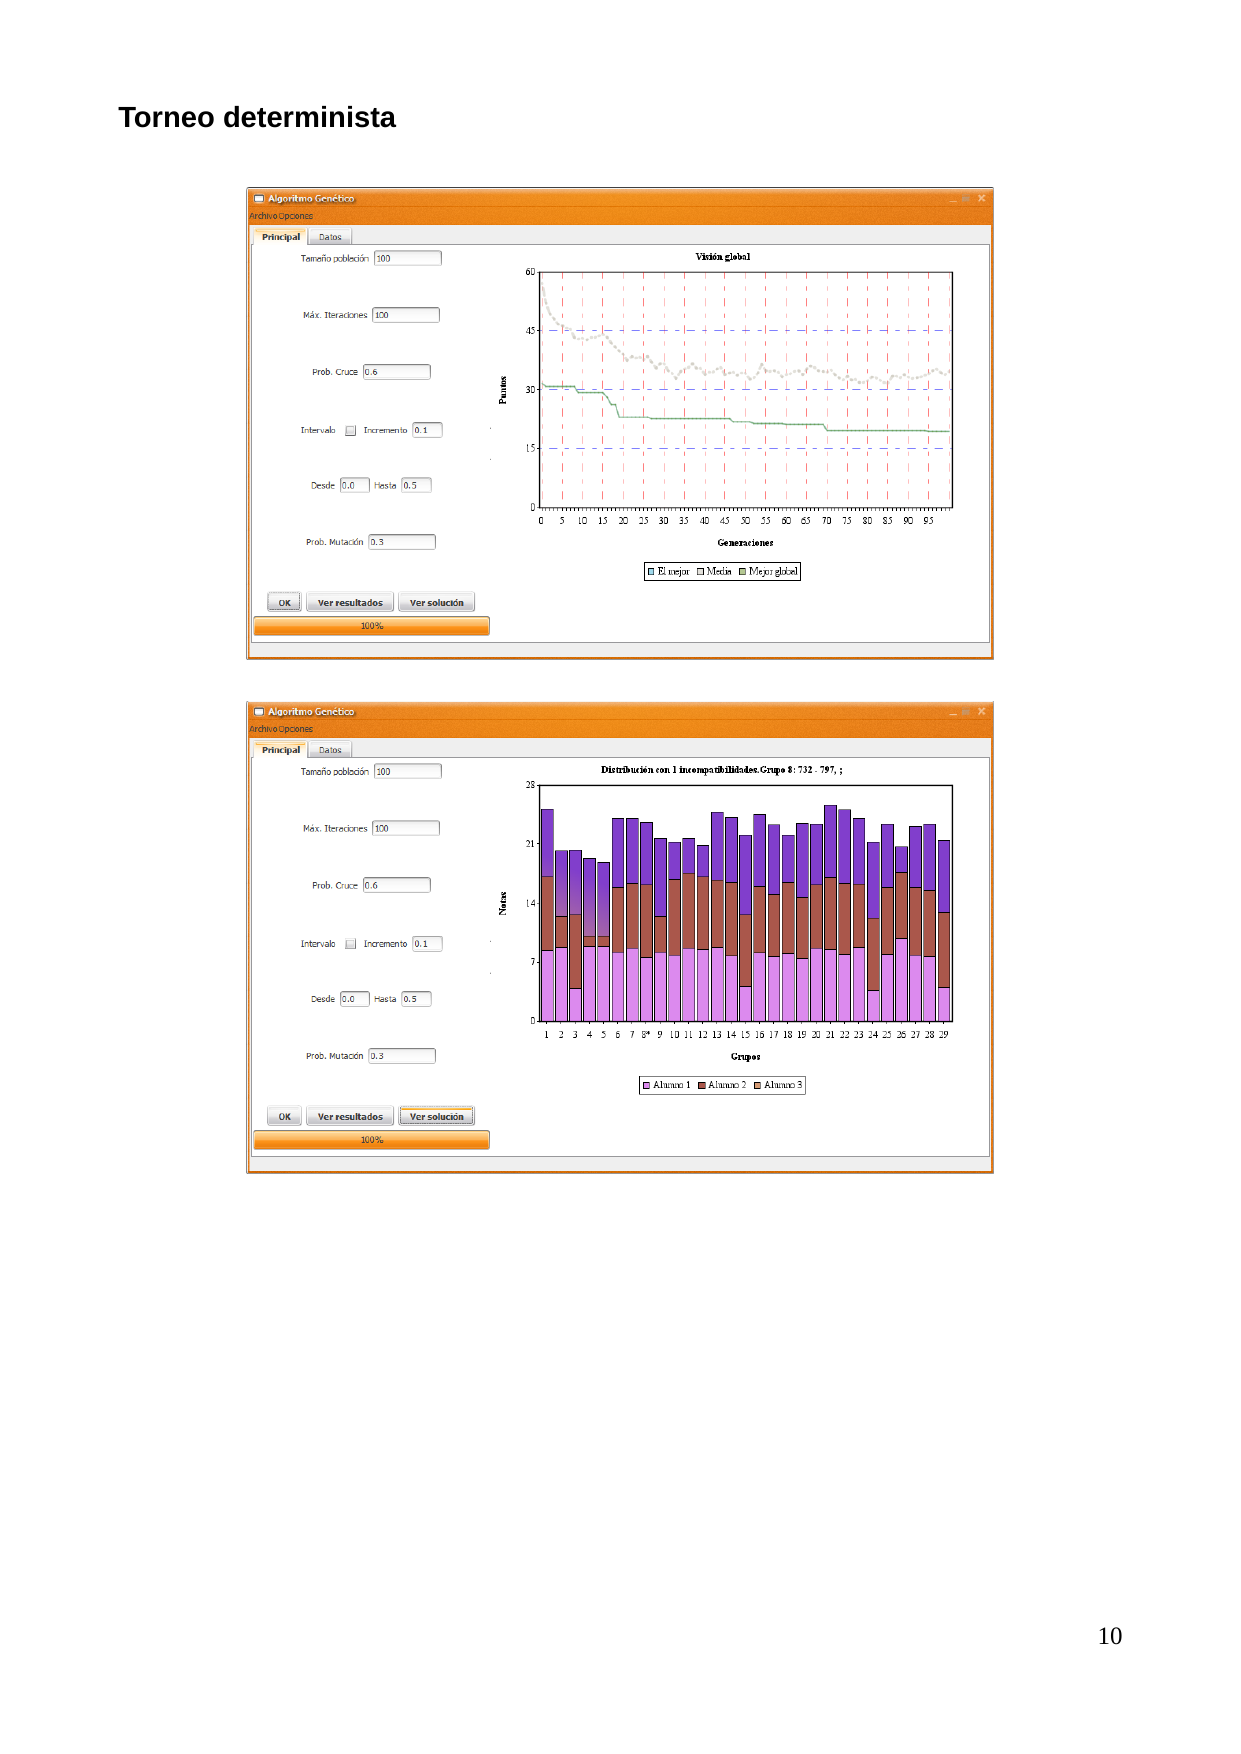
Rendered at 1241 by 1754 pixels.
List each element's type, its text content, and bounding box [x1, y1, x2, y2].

subtitle Torneo determinista [118, 100, 1122, 133]
